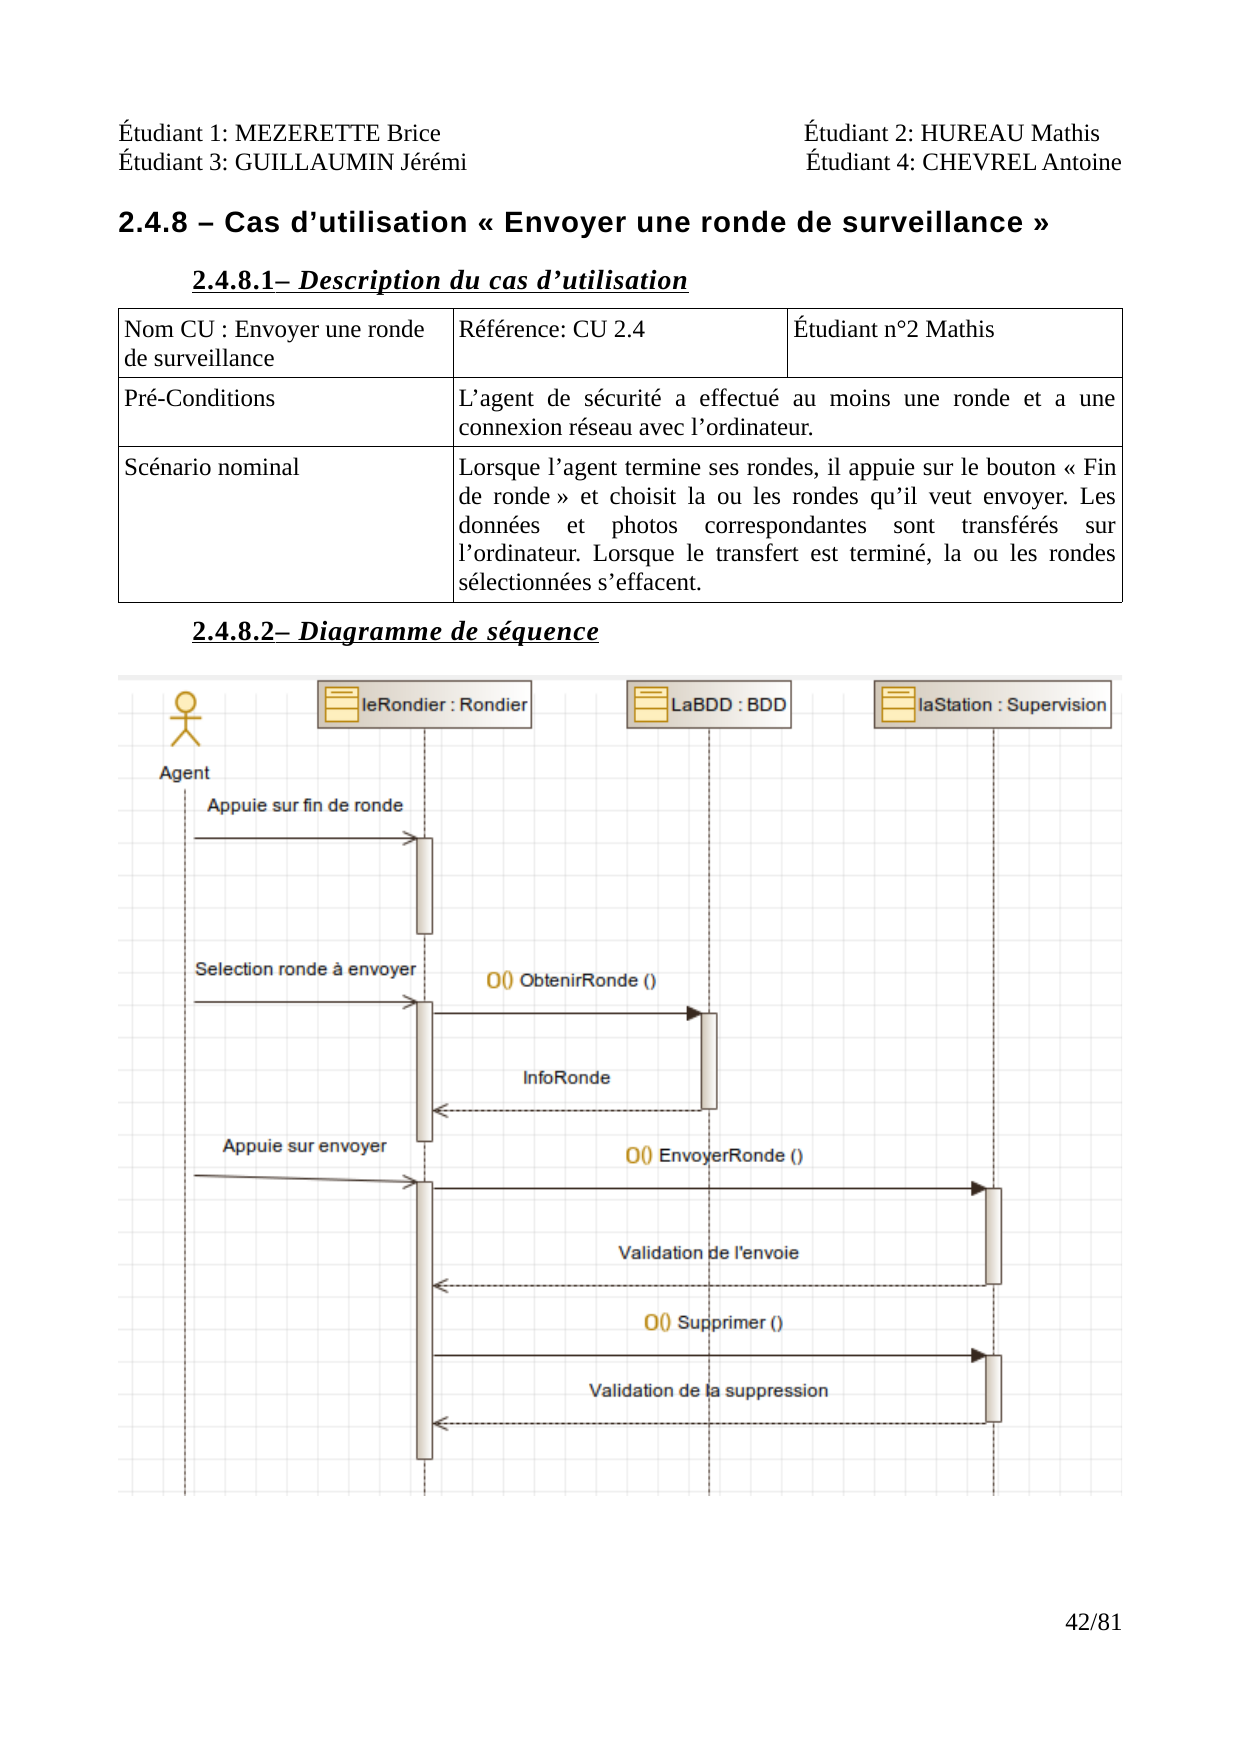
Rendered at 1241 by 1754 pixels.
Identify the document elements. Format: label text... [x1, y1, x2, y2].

table_cell L’agent de sécurité a effectué au moins une ronde et a une connexion réseau avec l’ordinateur. [454, 378, 1122, 446]
table_cell Scénario nominal [119, 447, 453, 602]
table_header Nom CU : Envoyer une ronde de surveillance [119, 309, 453, 377]
picture [118, 675, 1123, 1496]
subtitle 2.4.8.2– Diagramme de séquence [118, 614, 1122, 646]
table_header Étudiant n°2 Mathis [788, 309, 1122, 377]
subtitle 2.4.8 – Cas d’utilisation « Envoyer une ronde de surveillance » [118, 205, 1122, 239]
table_cell Lorsque l’agent termine ses rondes, il appuie sur le bouton « Fin de ronde » et choisit la ou les rondes qu’il veut envoyer. Les données et photos correspondantes sont transférés sur l’ordinateur. Lorsque le transfert est terminé, la ou les rondes sélectionnées s’effacent. [454, 447, 1122, 602]
subtitle 2.4.8.1– Description du cas d’utilisation [118, 264, 1122, 296]
table_cell Pré-Conditions [119, 378, 453, 446]
table_header Référence: CU 2.4 [454, 309, 787, 377]
